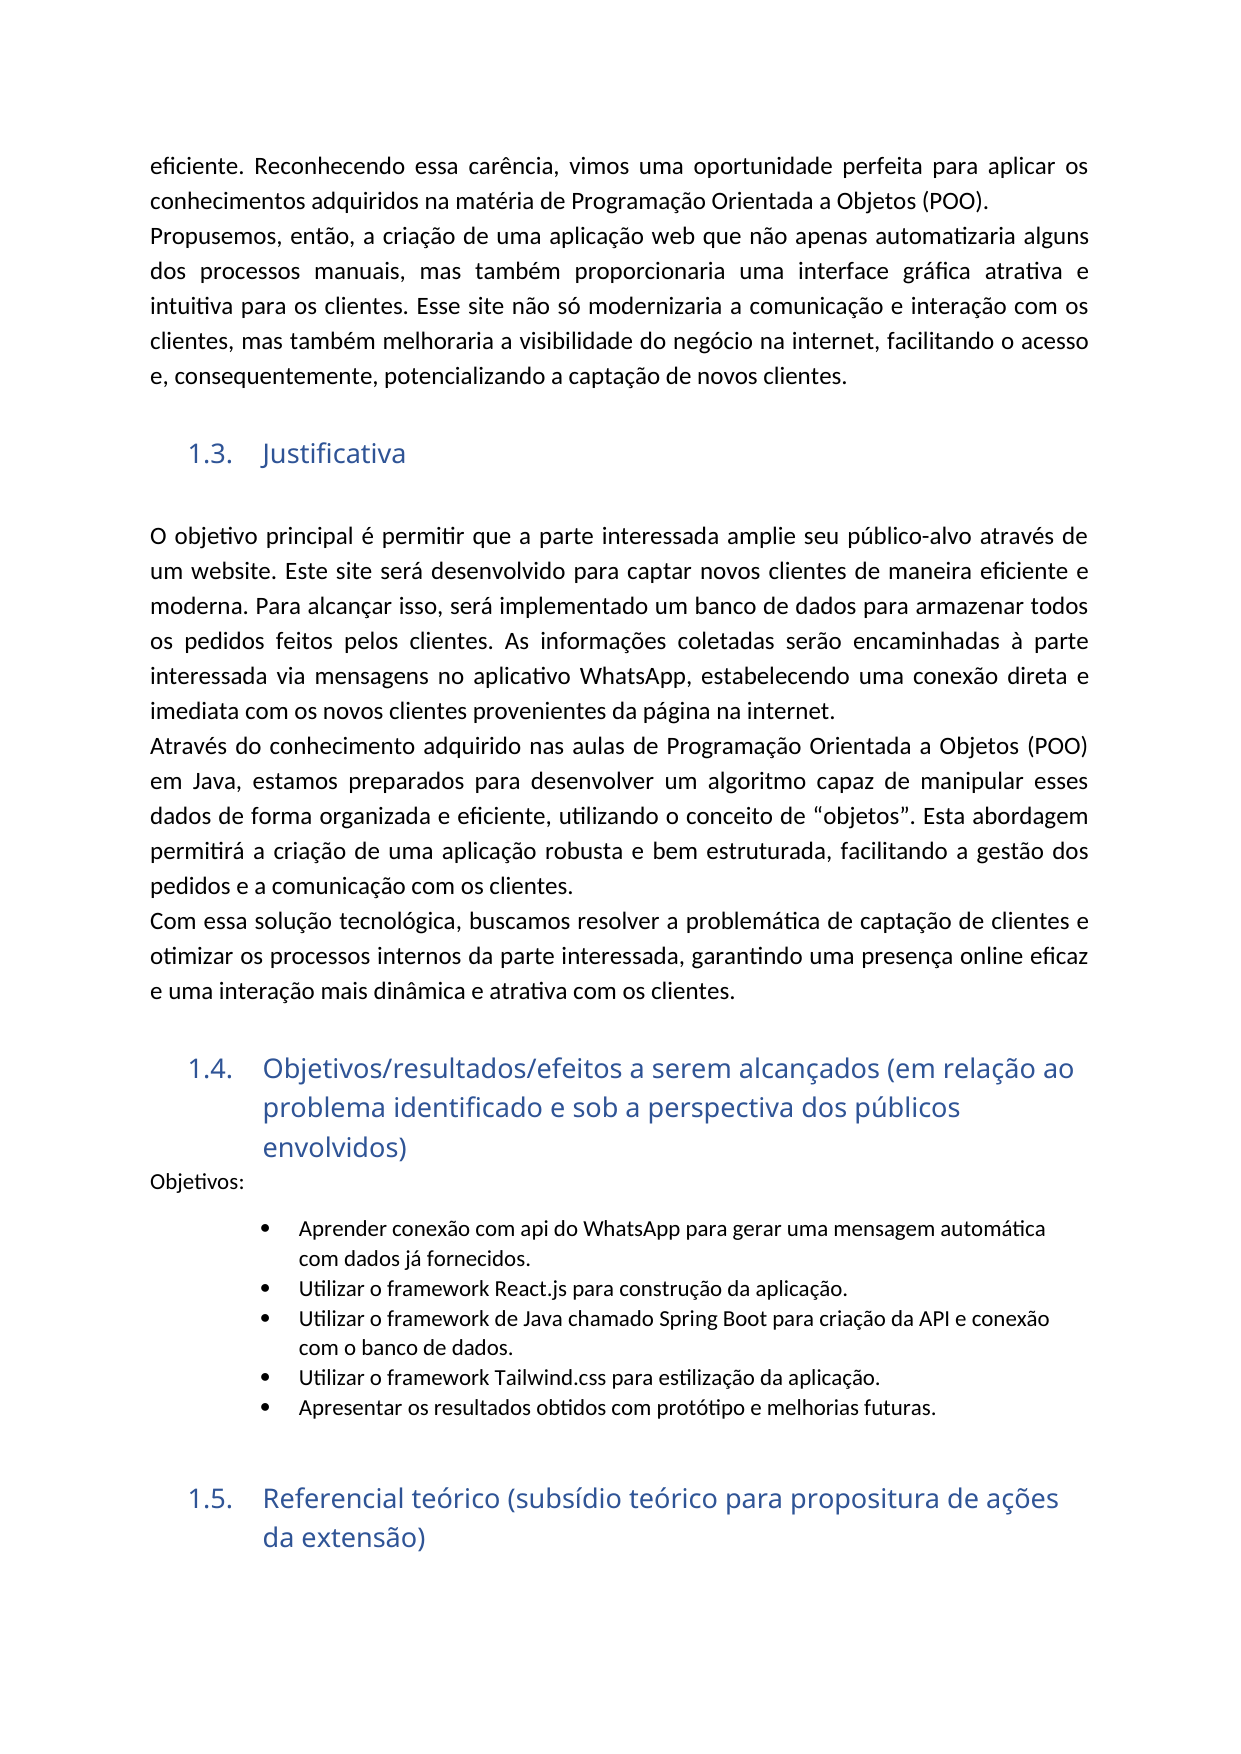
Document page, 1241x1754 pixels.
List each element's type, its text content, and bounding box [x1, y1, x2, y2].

subtitle Justificativa [187, 434, 1090, 471]
subtitle Referencial teórico (subsídio teórico para propositura de ações da extensão) [187, 1479, 1090, 1555]
text Objetivos: [150, 1167, 1090, 1195]
list Utilizar o framework Tailwind.css para estilização da aplicação. [261, 1363, 1090, 1391]
text Com essa solução tecnológica, buscamos resolver a problemática de captação de clientes e otimizar os processos internos da parte interessada, garantindo uma presença online eficaz e uma interação mais dinâmica e atrativa com os clientes. [150, 905, 1090, 1006]
subtitle Objetivos/resultados/efeitos a serem alcançados (em relação ao problema identificado e sob a perspectiva dos públicos envolvidos) [187, 1049, 1090, 1165]
list Apresentar os resultados obtidos com protótipo e melhorias futuras. [261, 1393, 1090, 1421]
list Aprender conexão com api do WhatsApp para gerar uma mensagem automática com dados já fornecidos. [261, 1214, 1090, 1272]
list Utilizar o framework de Java chamado Spring Boot para criação da API e conexão com o banco de dados. [261, 1304, 1090, 1362]
list Utilizar o framework React.js para construção da aplicação. [261, 1274, 1090, 1302]
text Propusemos, então, a criação de uma aplicação web que não apenas automatizaria alguns dos processos manuais, mas também proporcionaria uma interface gráfica atrativa e intuitiva para os clientes. Esse site não só modernizaria a comunicação e interação com os clientes, mas também melhoraria a visibilidade do negócio na internet, facilitando o acesso e, consequentemente, potencializando a captação de novos clientes. [150, 220, 1090, 391]
text eficiente. Reconhecendo essa carência, vimos uma oportunidade perfeita para aplicar os conhecimentos adquiridos na matéria de Programação Orientada a Objetos (POO). [150, 150, 1090, 216]
text Através do conhecimento adquirido nas aulas de Programação Orientada a Objetos (POO) em Java, estamos preparados para desenvolver um algoritmo capaz de manipular esses dados de forma organizada e eficiente, utilizando o conceito de “objetos”. Esta abordagem permitirá a criação de uma aplicação robusta e bem estruturada, facilitando a gestão dos pedidos e a comunicação com os clientes. [150, 730, 1090, 901]
text O objetivo principal é permitir que a parte interessada amplie seu público-alvo através de um website. Este site será desenvolvido para captar novos clientes de maneira eficiente e moderna. Para alcançar isso, será implementado um banco de dados para armazenar todos os pedidos feitos pelos clientes. As informações coletadas serão encaminhadas à parte interessada via mensagens no aplicativo WhatsApp, estabelecendo uma conexão direta e imediata com os novos clientes provenientes da página na internet. [150, 520, 1090, 726]
